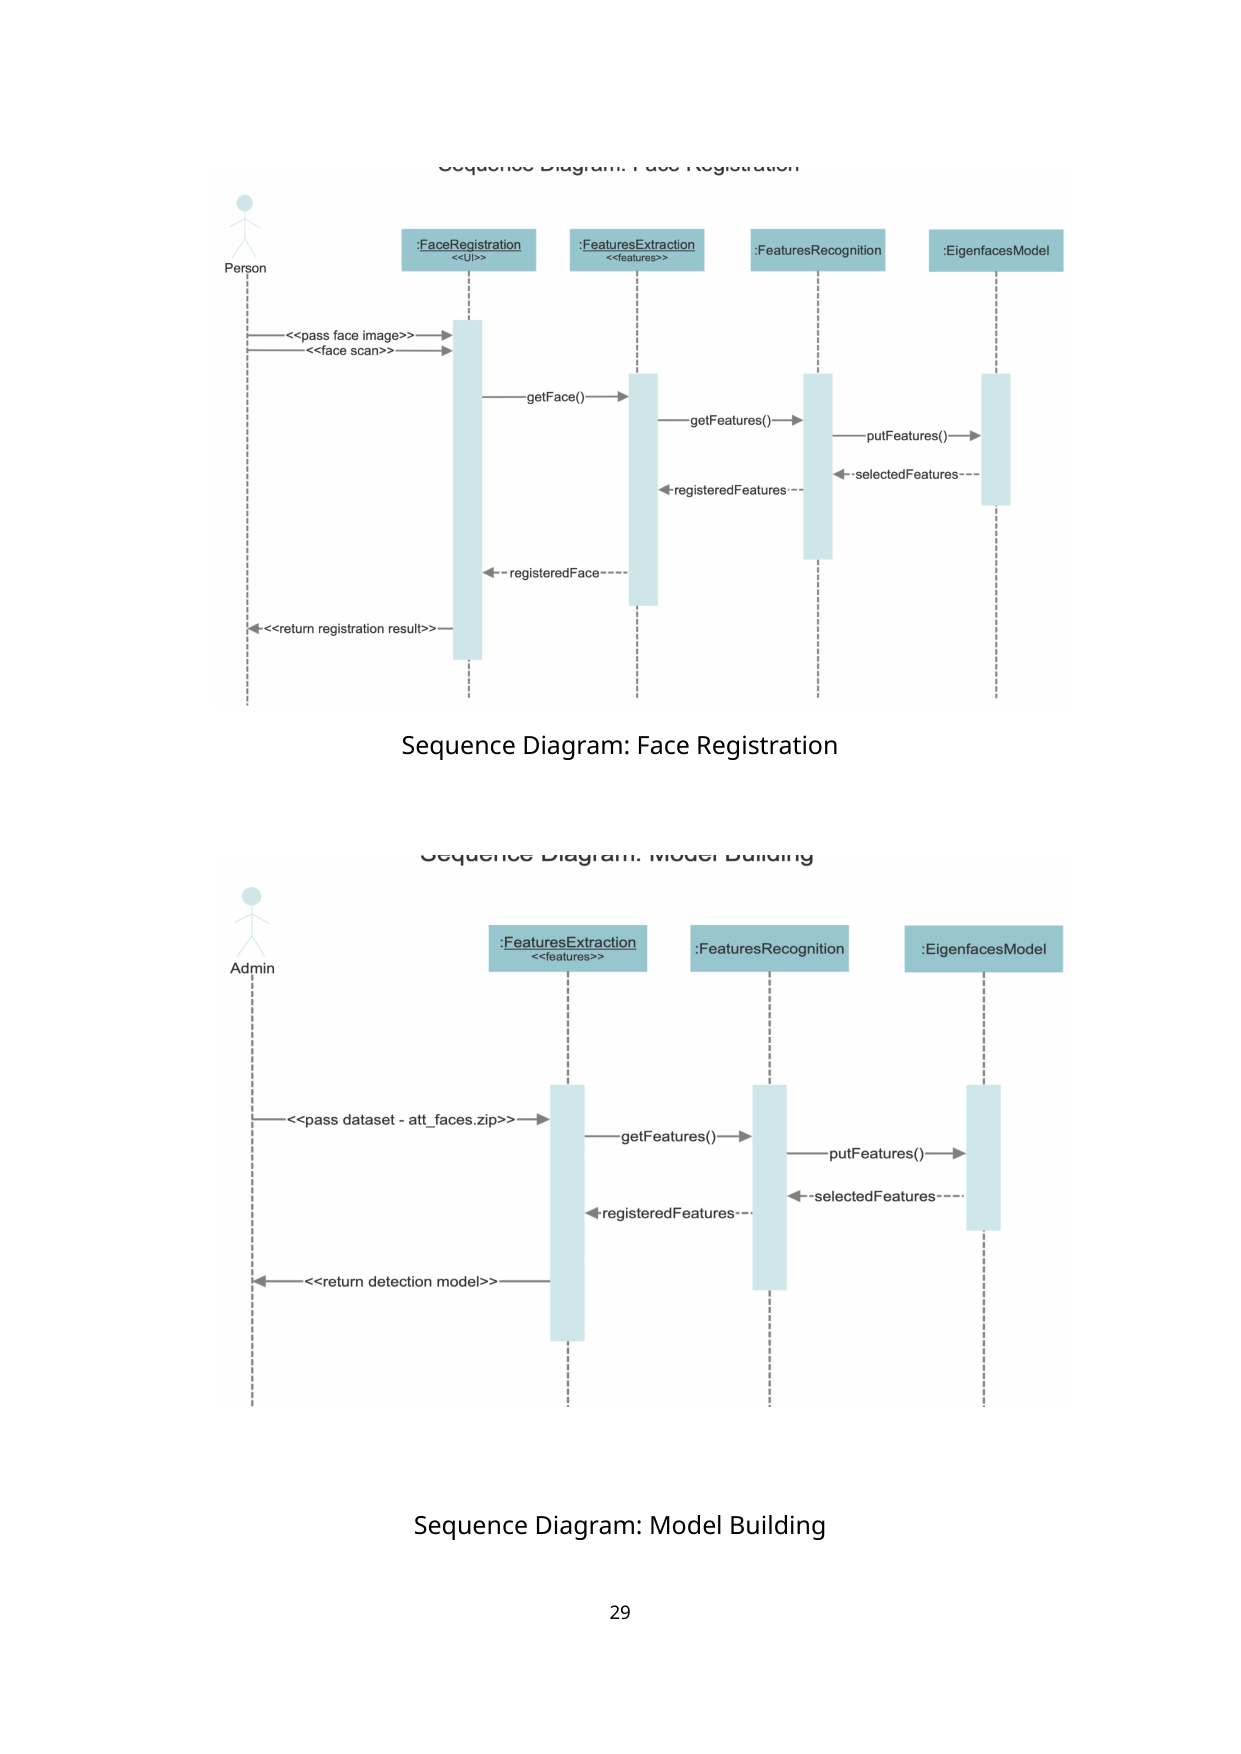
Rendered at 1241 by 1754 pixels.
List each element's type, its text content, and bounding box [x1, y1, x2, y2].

text Sequence Diagram: Model Building [187, 1492, 1053, 1557]
picture [213, 855, 1073, 1407]
text Sequence Diagram: Face Registration [187, 160, 1053, 777]
picture [213, 167, 1070, 708]
